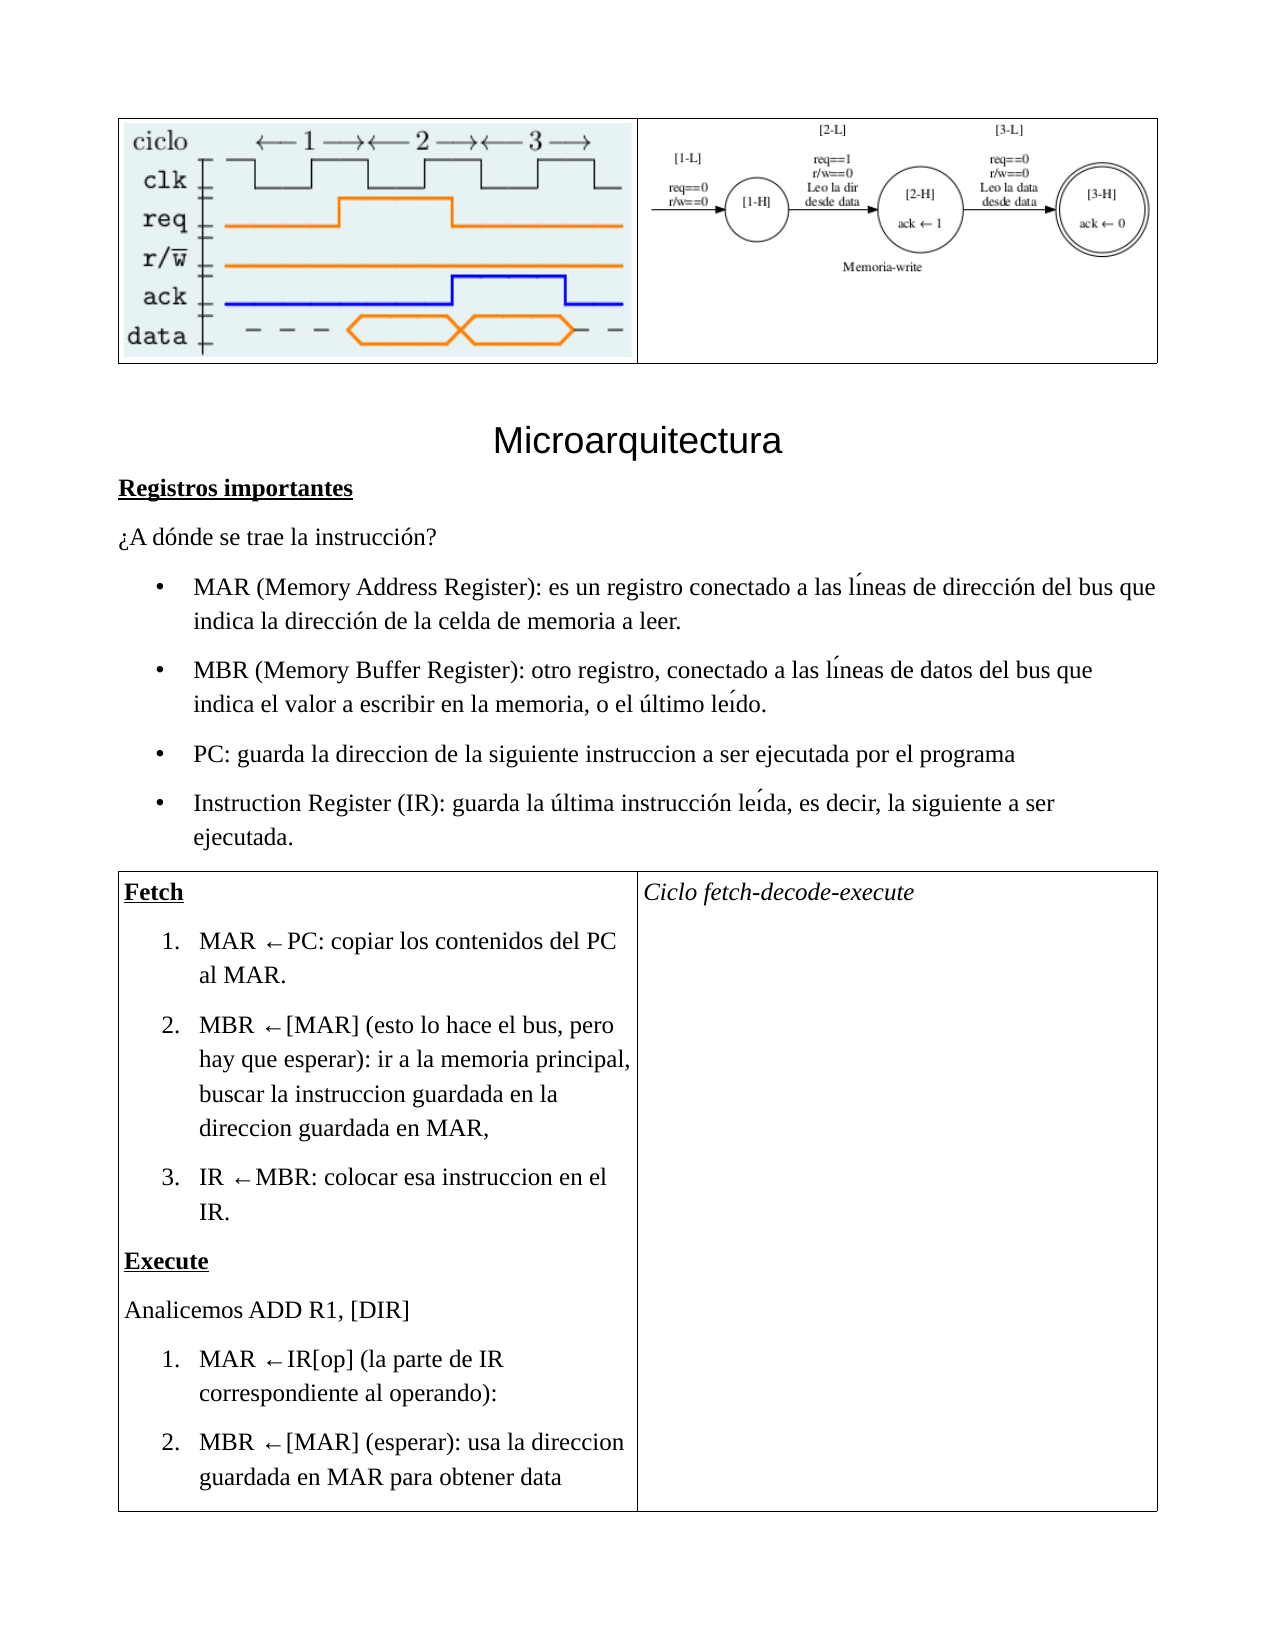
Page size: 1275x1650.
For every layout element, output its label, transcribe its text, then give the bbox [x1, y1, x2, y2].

picture [123, 123, 632, 357]
table_header Fetch MAR ←PC: copiar los contenidos del PC al MAR. MBR ←[MAR] (esto lo hace el bus, pero hay que esperar): ir a la memoria principal, buscar la instruccion guardada en la direccion guardada en MAR, IR ←MBR: colocar esa instruccion en el IR. Execute Analicemos ADD R1, [DIR] MAR ←IR[op] (la parte de IR correspondiente al operando): MBR ←[MAR] (esperar): usa la direccion guardada en MAR para obtener data R1 ←R1 + MBR: ejecuta la instruccion actual [119, 872, 637, 1511]
table_cell [638, 119, 1157, 362]
text ¿A dónde se trae la instrucción? [118, 522, 1157, 551]
picture [643, 123, 1152, 280]
table_header Ciclo fetch-decode-execute [638, 872, 1157, 1511]
list PC: guarda la direccion de la siguiente instruccion a ser ejecutada por el programa [156, 739, 1157, 767]
subtitle Microarquitectura [118, 418, 1157, 461]
text Registros importantes [118, 473, 1157, 502]
table_cell [119, 119, 637, 362]
list MAR (Memory Address Register): es un registro conectado a las lı́neas de dirección del bus que indica la dirección de la celda de memoria a leer. [156, 572, 1157, 635]
list Instruction Register (IR): guarda la última instrucción leı́da, es decir, la siguiente a ser ejecutada. [156, 788, 1157, 851]
list MBR (Memory Buffer Register): otro registro, conectado a las lı́neas de datos del bus que indica el valor a escribir en la memoria, o el último leı́do. [156, 655, 1157, 718]
